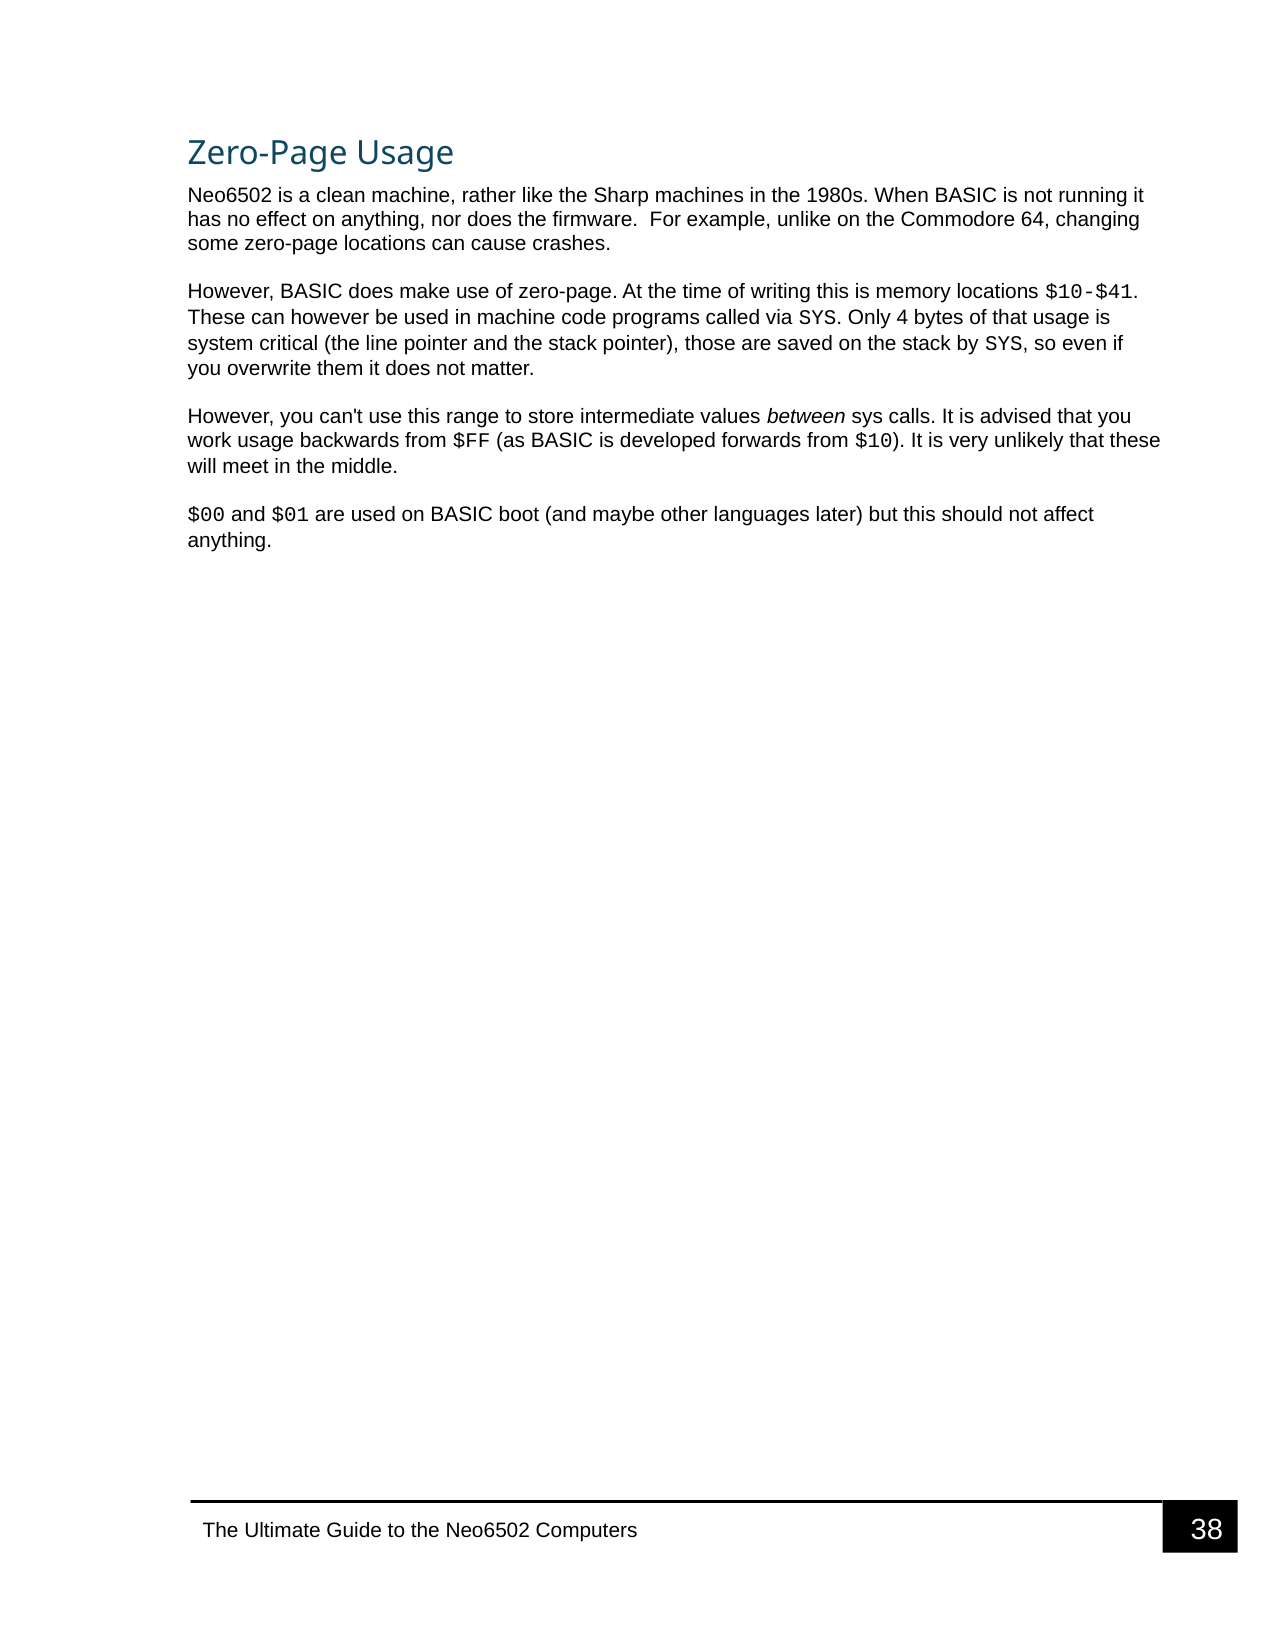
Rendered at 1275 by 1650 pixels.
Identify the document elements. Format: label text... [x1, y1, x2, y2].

text Neo6502 is a clean machine, rather like the Sharp machines in the 1980s. When BASIC is not running it has no effect on anything, nor does the firmware. For example, unlike on the Commodore 64, changing some zero-page locations can cause crashes. [187, 183, 1162, 255]
text $00 and $01 are used on BASIC boot (and maybe other languages later) but this should not affect anything. [187, 502, 1162, 552]
text However, BASIC does make use of zero-page. At the time of writing this is memory locations $10-$41. [187, 279, 1162, 304]
text These can however be used in machine code programs called via SYS. Only 4 bytes of that usage is system critical (the line pointer and the stack pointer), those are saved on the stack by SYS, so even if you overwrite them it does not matter. [187, 304, 1162, 380]
subtitle Zero-Page Usage [187, 129, 1162, 174]
text However, you can't use this range to store intermediate values between sys calls. It is advised that you work usage backwards from $FF (as BASIC is developed forwards from $10). It is very unlikely that these will meet in the middle. [187, 404, 1162, 478]
